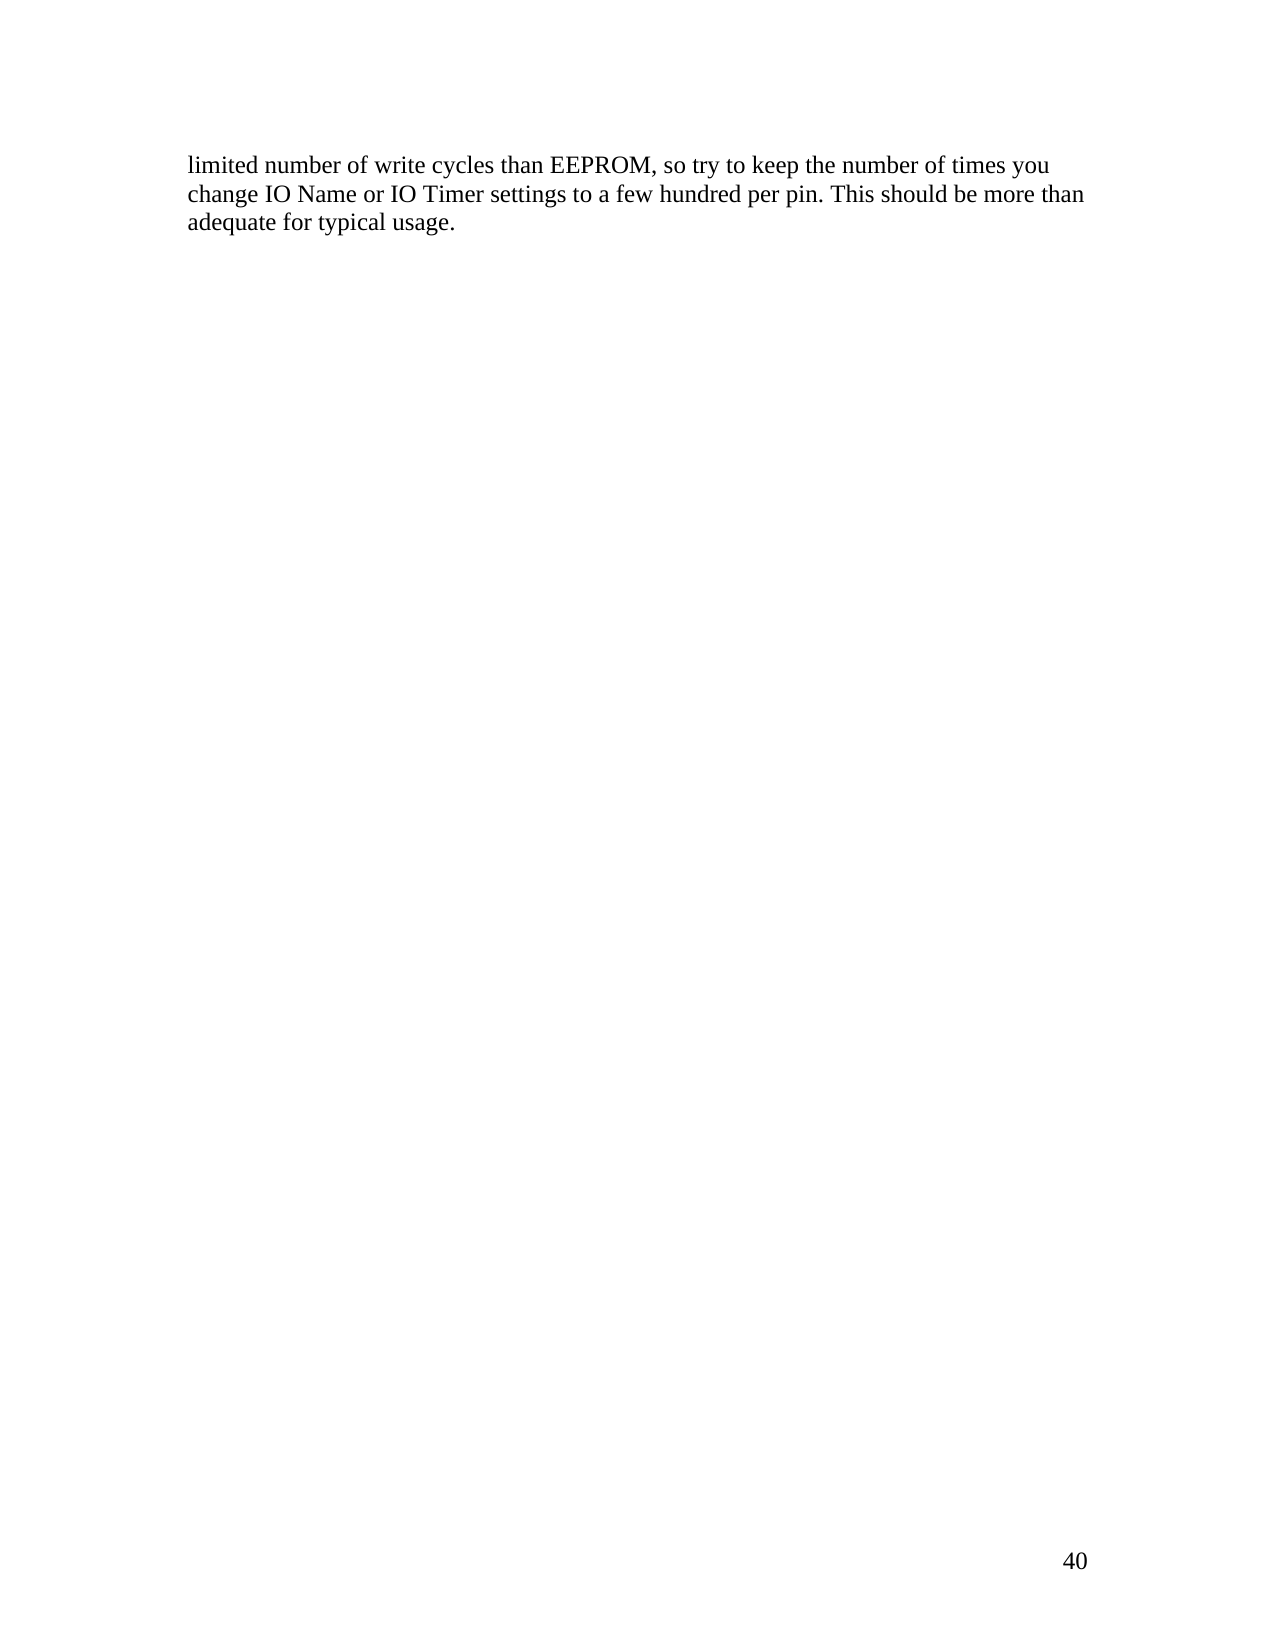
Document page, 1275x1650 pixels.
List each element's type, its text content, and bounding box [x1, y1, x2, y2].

text limited number of write cycles than EEPROM, so try to keep the number of times you change IO Name or IO Timer settings to a few hundred per pin. This should be more than adequate for typical usage. [187, 150, 1087, 236]
